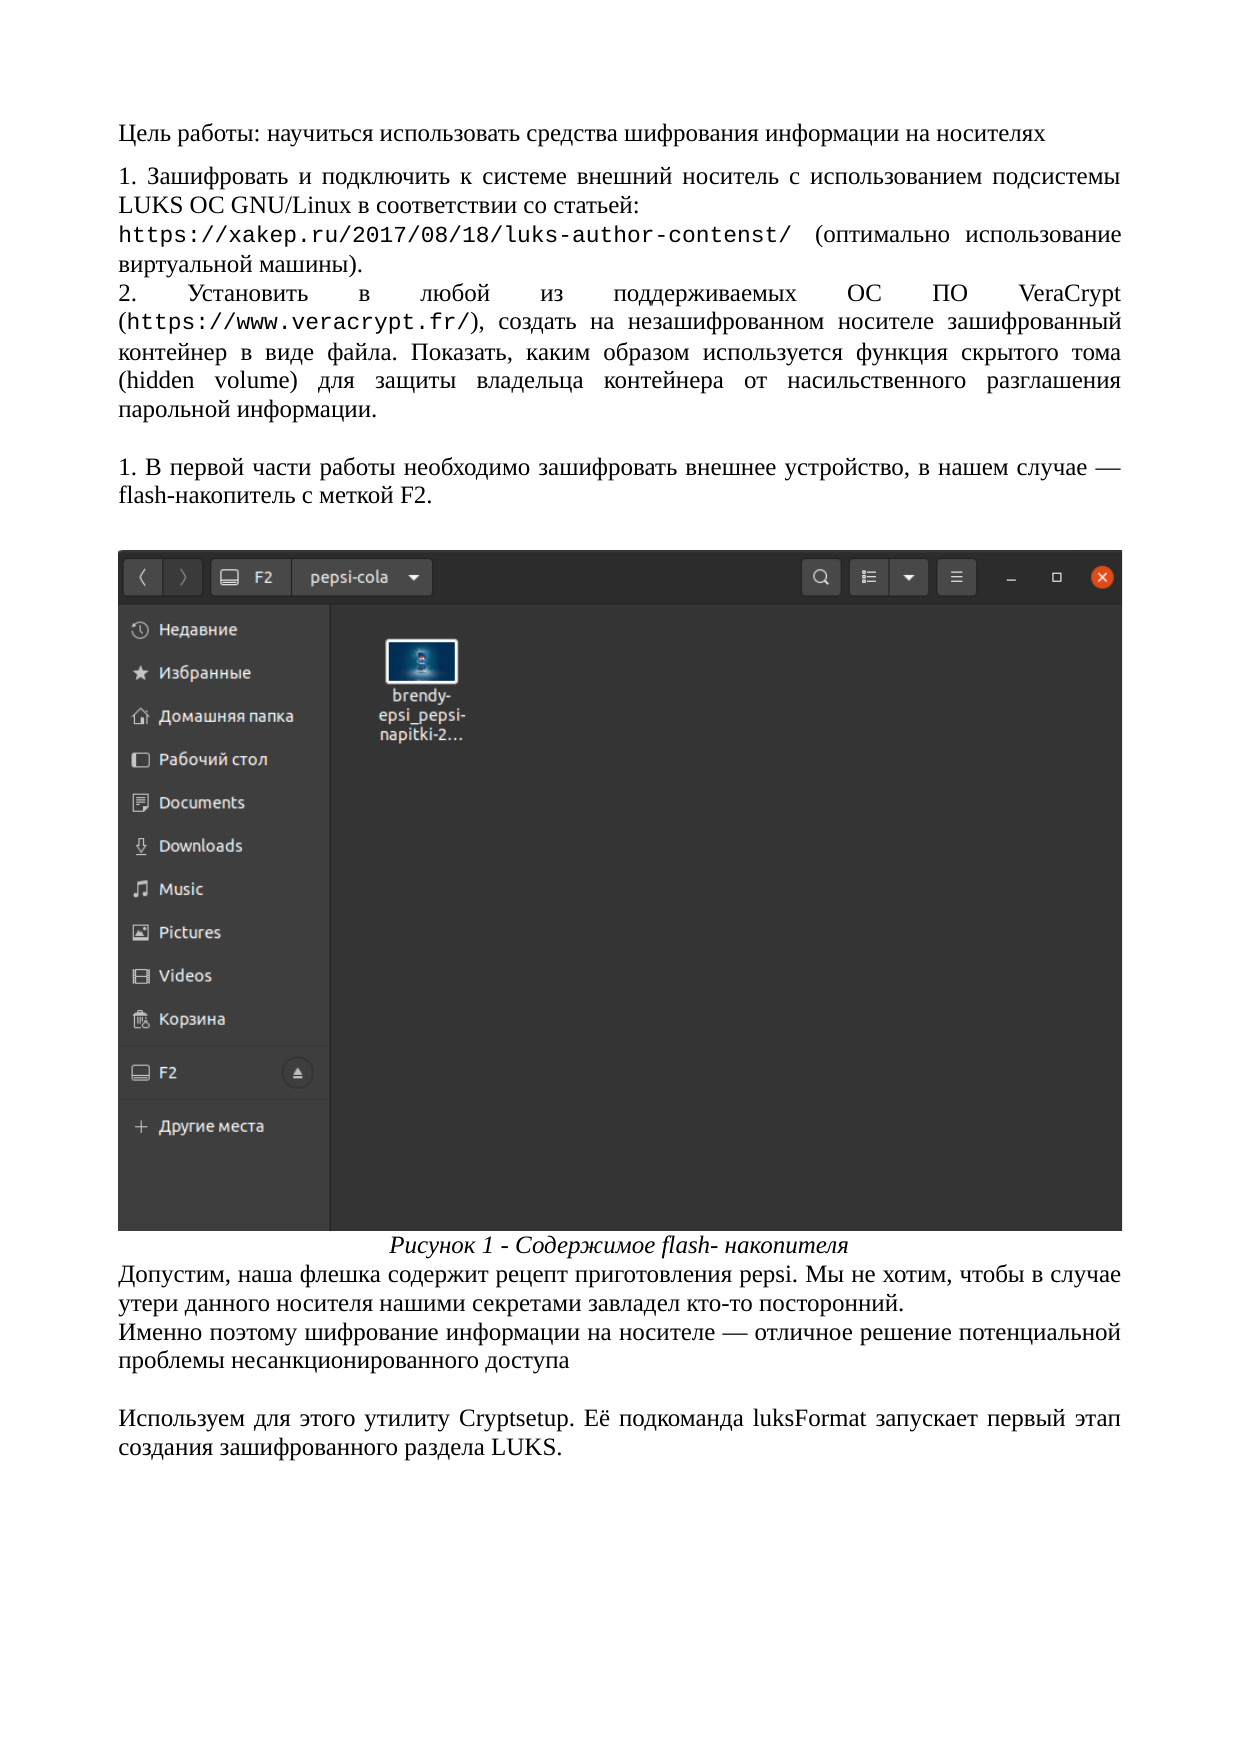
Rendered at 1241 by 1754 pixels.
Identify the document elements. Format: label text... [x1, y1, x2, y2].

text Именно поэтому шифрование информации на носителе — отличное решение потенциальной проблемы несанкционированного доступа [118, 1317, 1122, 1374]
text Используем для этого утилиту Cryptsetup. Её подкоманда luksFormat запускает первый этап создания зашифрованного раздела LUKS. [118, 1403, 1122, 1460]
text Допустим, наша флешка содержит рецепт приготовления pepsi. Мы не хотим, чтобы в случае утери данного носителя нашими секретами завладел кто-то посторонний. [118, 1259, 1122, 1317]
text 1. В первой части работы необходимо зашифровать внешнее устройство, в нашем случае — flash-накопитель с меткой F2. [118, 452, 1122, 509]
text https://xakep.ru/2017/08/18/luks-author-contenst/ (оптимально использование виртуальной машины). [118, 219, 1122, 278]
text Рисунок 1 - Содержимое flash- накопителя [118, 1231, 1122, 1259]
text 2. Установить в любой из поддерживаемых ОС ПО VeraCrypt (https://www.veracrypt.fr/), создать на незашифрованном носителе зашифрованный контейнер в виде файла. Показать, каким образом используется функция скрытого тома (hidden volume) для защиты владельца контейнера от насильственного разглашения парольной информации. [118, 278, 1122, 423]
text Цель работы: научиться использовать средства шифрования информации на носителях [118, 118, 1122, 147]
text [118, 538, 1122, 550]
picture [118, 550, 1123, 1231]
text 1. Зашифровать и подключить к системе внешний носитель с использованием подсистемы LUKS ОС GNU/Linux в соответствии со статьей: [118, 161, 1122, 219]
